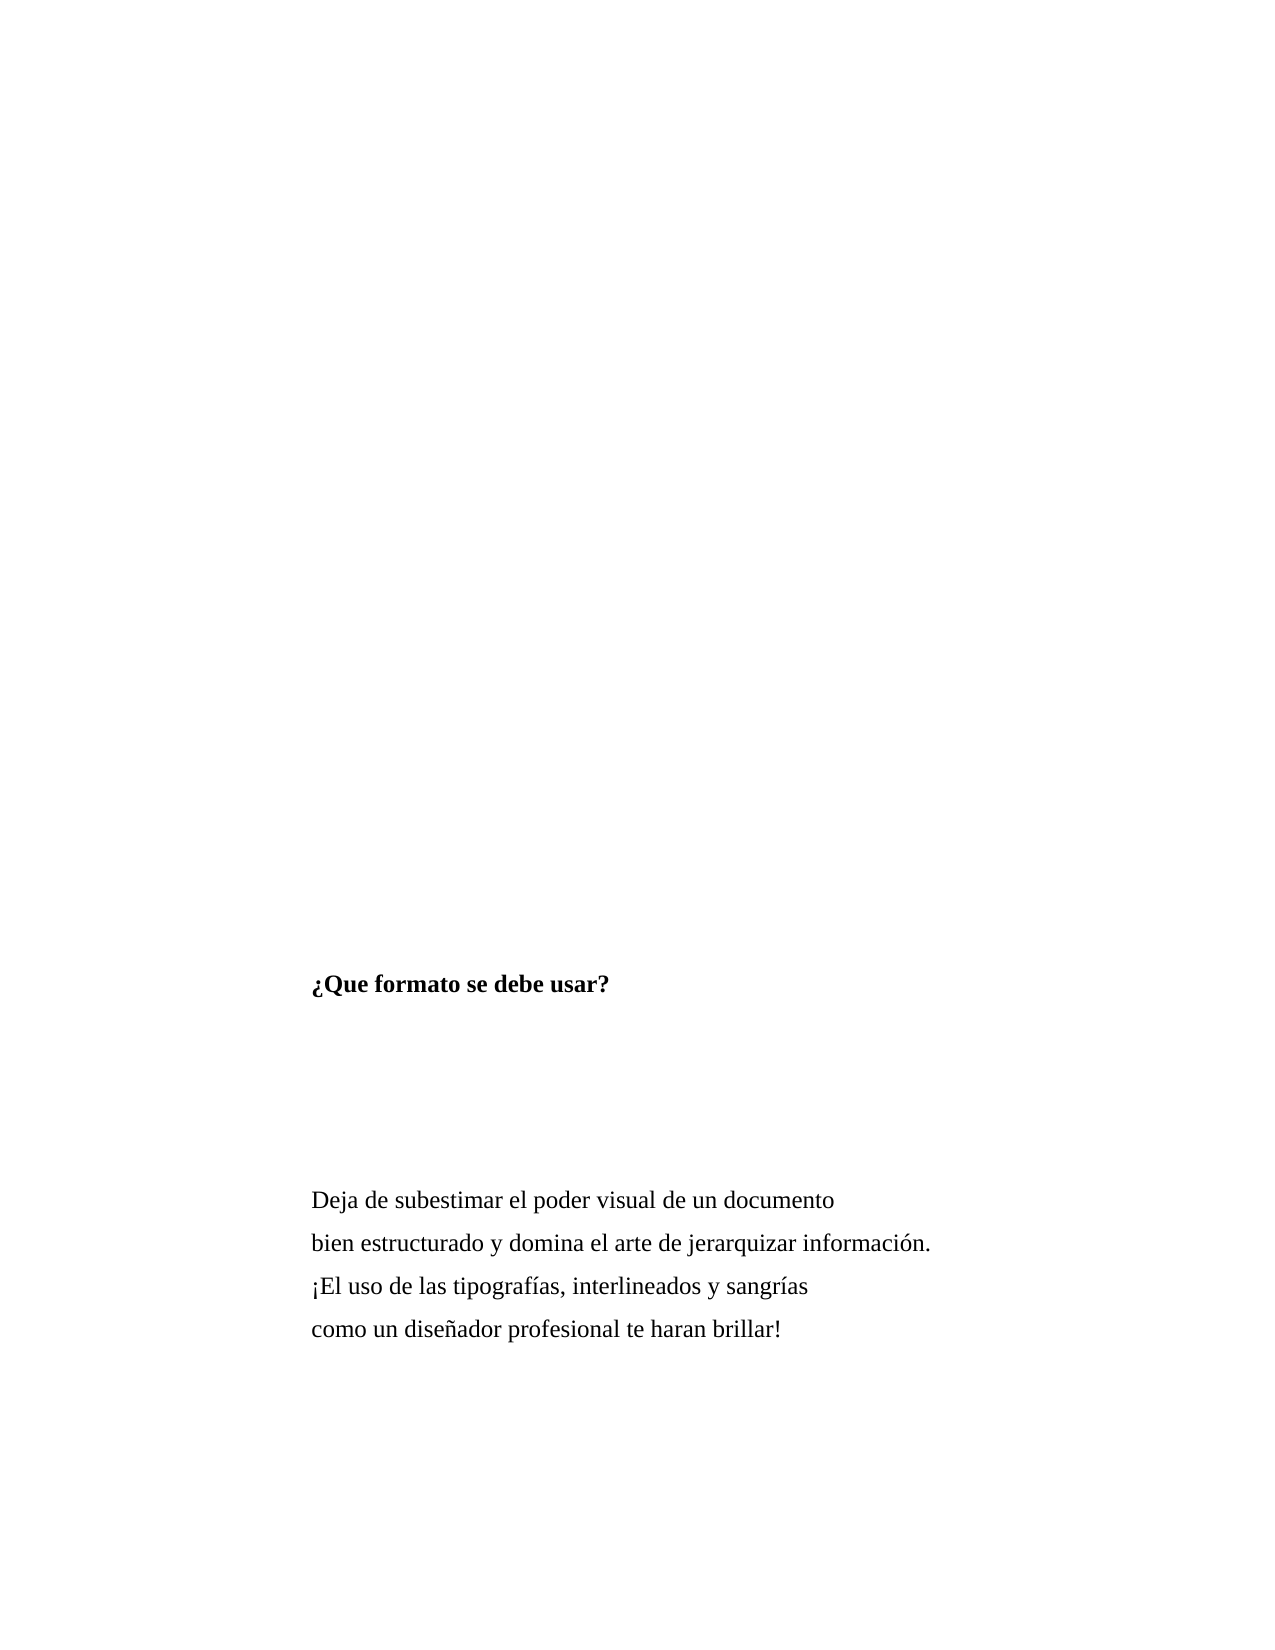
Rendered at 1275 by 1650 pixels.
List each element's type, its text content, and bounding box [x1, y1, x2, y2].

text bien estructurado y domina el arte de jerarquizar información. [236, 1228, 1125, 1257]
text como un diseñador profesional te haran brillar! [236, 1314, 1125, 1343]
text ¿Que formato se debe usar? [236, 969, 1125, 998]
text Deja de subestimar el poder visual de un documento [236, 1185, 1125, 1214]
text ¡El uso de las tipografías, interlineados y sangrías [236, 1271, 1125, 1300]
